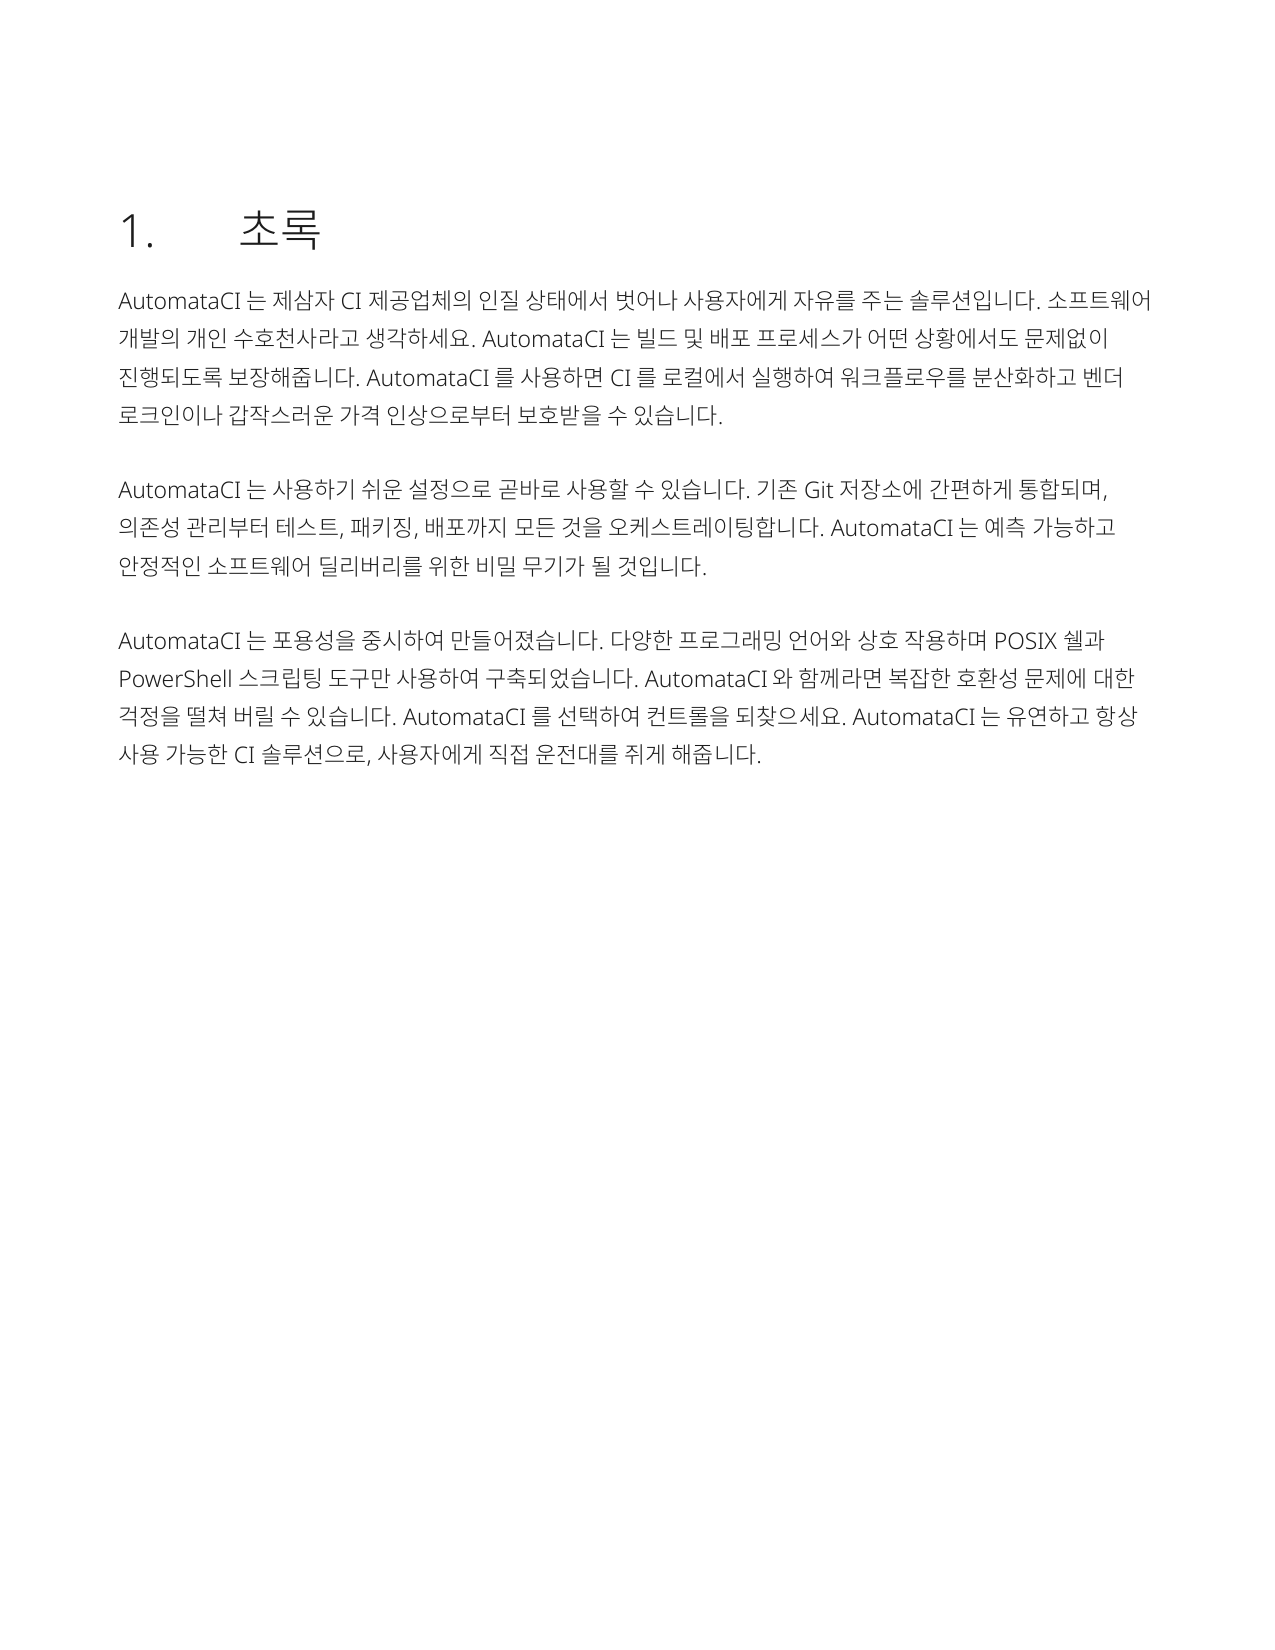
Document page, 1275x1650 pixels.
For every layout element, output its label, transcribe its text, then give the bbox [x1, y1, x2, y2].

text AutomataCI는 사용하기 쉬운 설정으로 곧바로 사용할 수 있습니다. 기존 Git 저장소에 간편하게 통합되며, 의존성 관리부터 테스트, 패키징, 배포까지 모든 것을 오케스트레이팅합니다. AutomataCI는 예측 가능하고 안정적인 소프트웨어 딜리버리를 위한 비밀 무기가 될 것입니다. [118, 472, 1157, 582]
subtitle 초록 [118, 194, 1157, 261]
text AutomataCI는 포용성을 중시하여 만들어졌습니다. 다양한 프로그래밍 언어와 상호 작용하며 POSIX 쉘과 PowerShell 스크립팅 도구만 사용하여 구축되었습니다. AutomataCI와 함께라면 복잡한 호환성 문제에 대한 걱정을 떨쳐 버릴 수 있습니다. AutomataCI를 선택하여 컨트롤을 되찾으세요. AutomataCI는 유연하고 항상 사용 가능한 CI 솔루션으로, 사용자에게 직접 운전대를 쥐게 해줍니다. [118, 623, 1157, 771]
text AutomataCI는 제삼자 CI 제공업체의 인질 상태에서 벗어나 사용자에게 자유를 주는 솔루션입니다. 소프트웨어 개발의 개인 수호천사라고 생각하세요. AutomataCI는 빌드 및 배포 프로세스가 어떤 상황에서도 문제없이 진행되도록 보장해줍니다. AutomataCI를 사용하면 CI를 로컬에서 실행하여 워크플로우를 분산화하고 벤더 로크인이나 갑작스러운 가격 인상으로부터 보호받을 수 있습니다. [118, 283, 1157, 431]
